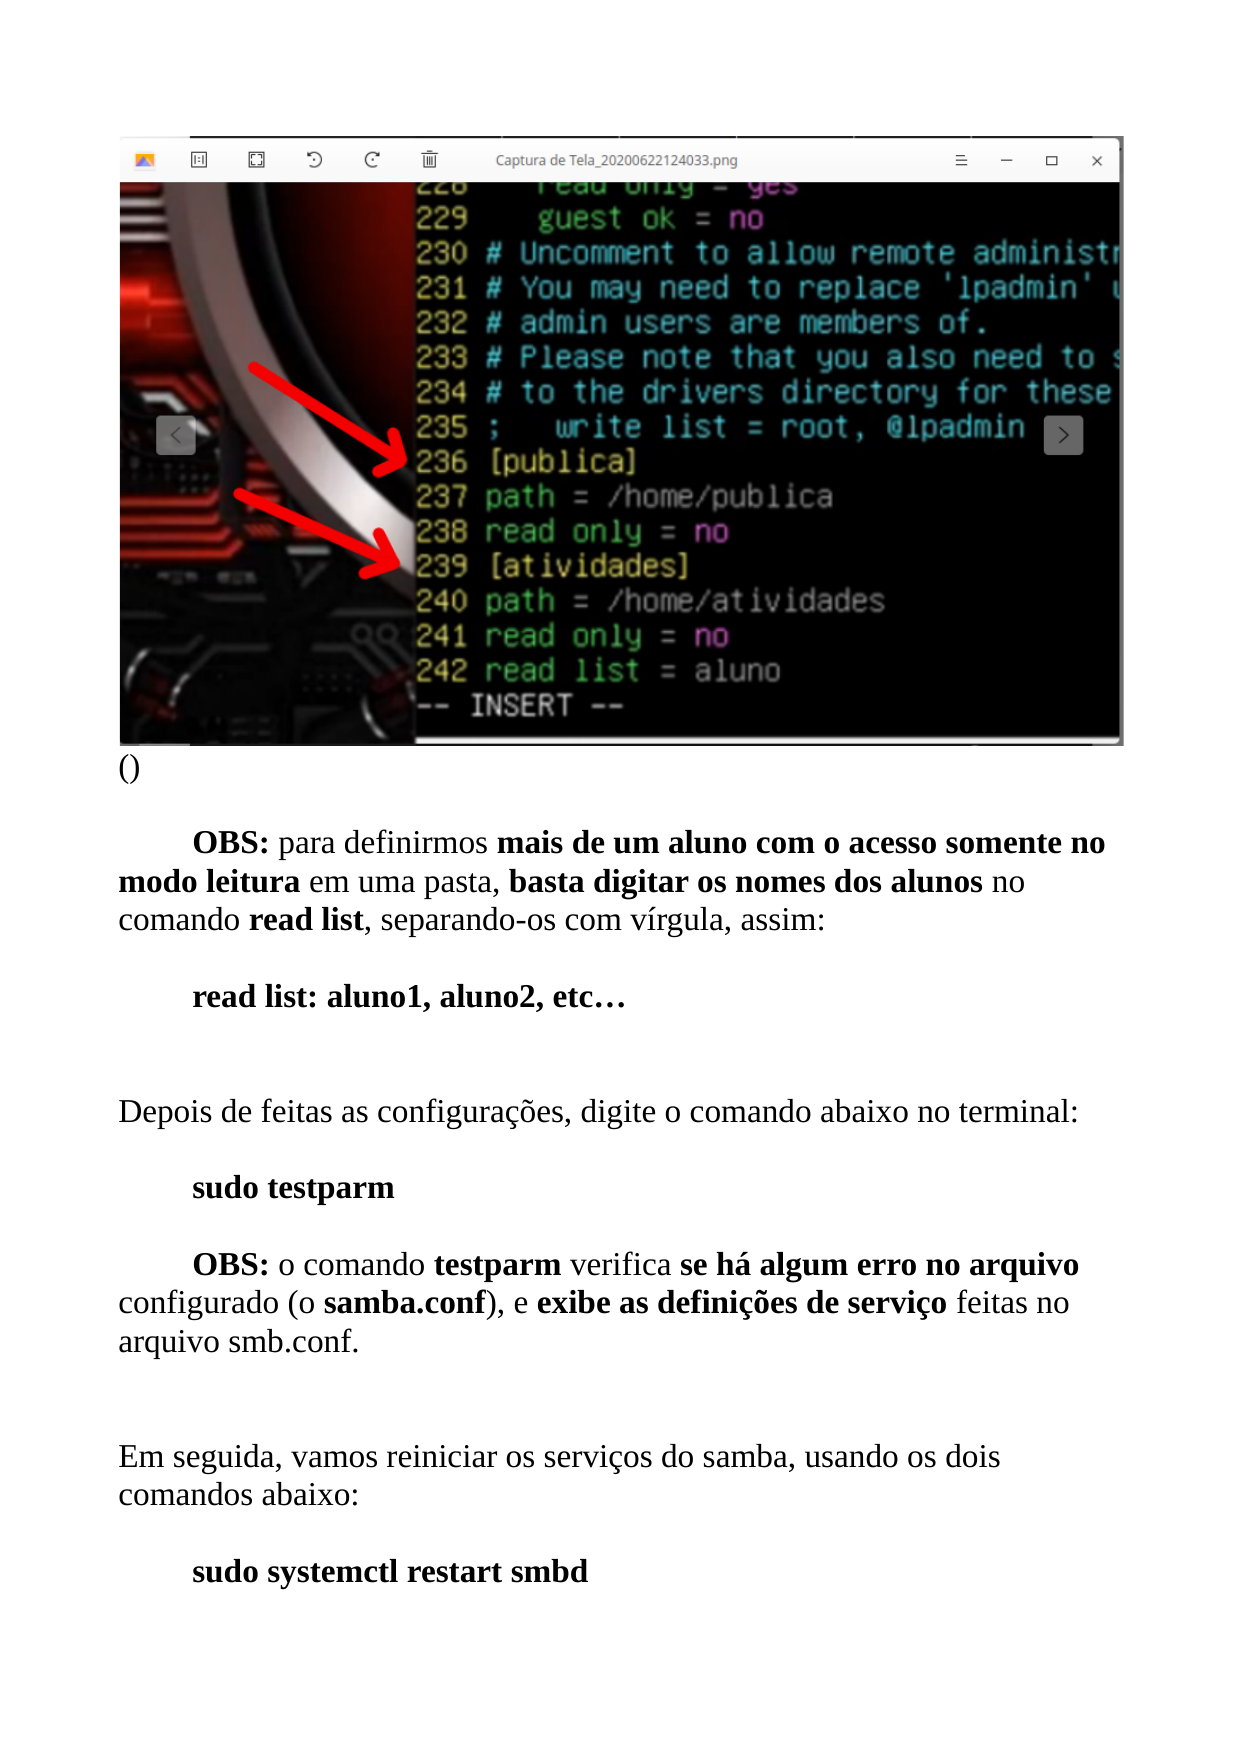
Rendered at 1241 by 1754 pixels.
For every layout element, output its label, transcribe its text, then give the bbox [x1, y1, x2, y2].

text Depois de feitas as configurações, digite o comando abaixo no terminal: [118, 1091, 1122, 1129]
text sudo testparm [118, 1167, 1122, 1206]
text OBS: o comando testparm verifica se há algum erro no arquivo configurado (o samba.conf), e exibe as definições de serviço feitas no arquivo smb.conf. [118, 1244, 1122, 1359]
text read list: aluno1, aluno2, etc… [118, 976, 1122, 1014]
text Em seguida, vamos reiniciar os serviços do samba, usando os dois comandos abaixo: [118, 1436, 1122, 1512]
text sudo systemctl restart smbd [118, 1551, 1122, 1589]
text OBS: para definirmos mais de um aluno com o acesso somente no modo leitura em uma pasta, basta digitar os nomes dos alunos no comando read list, separando-os com vírgula, assim: [118, 822, 1122, 937]
text () [118, 118, 1122, 784]
picture [119, 136, 1124, 746]
